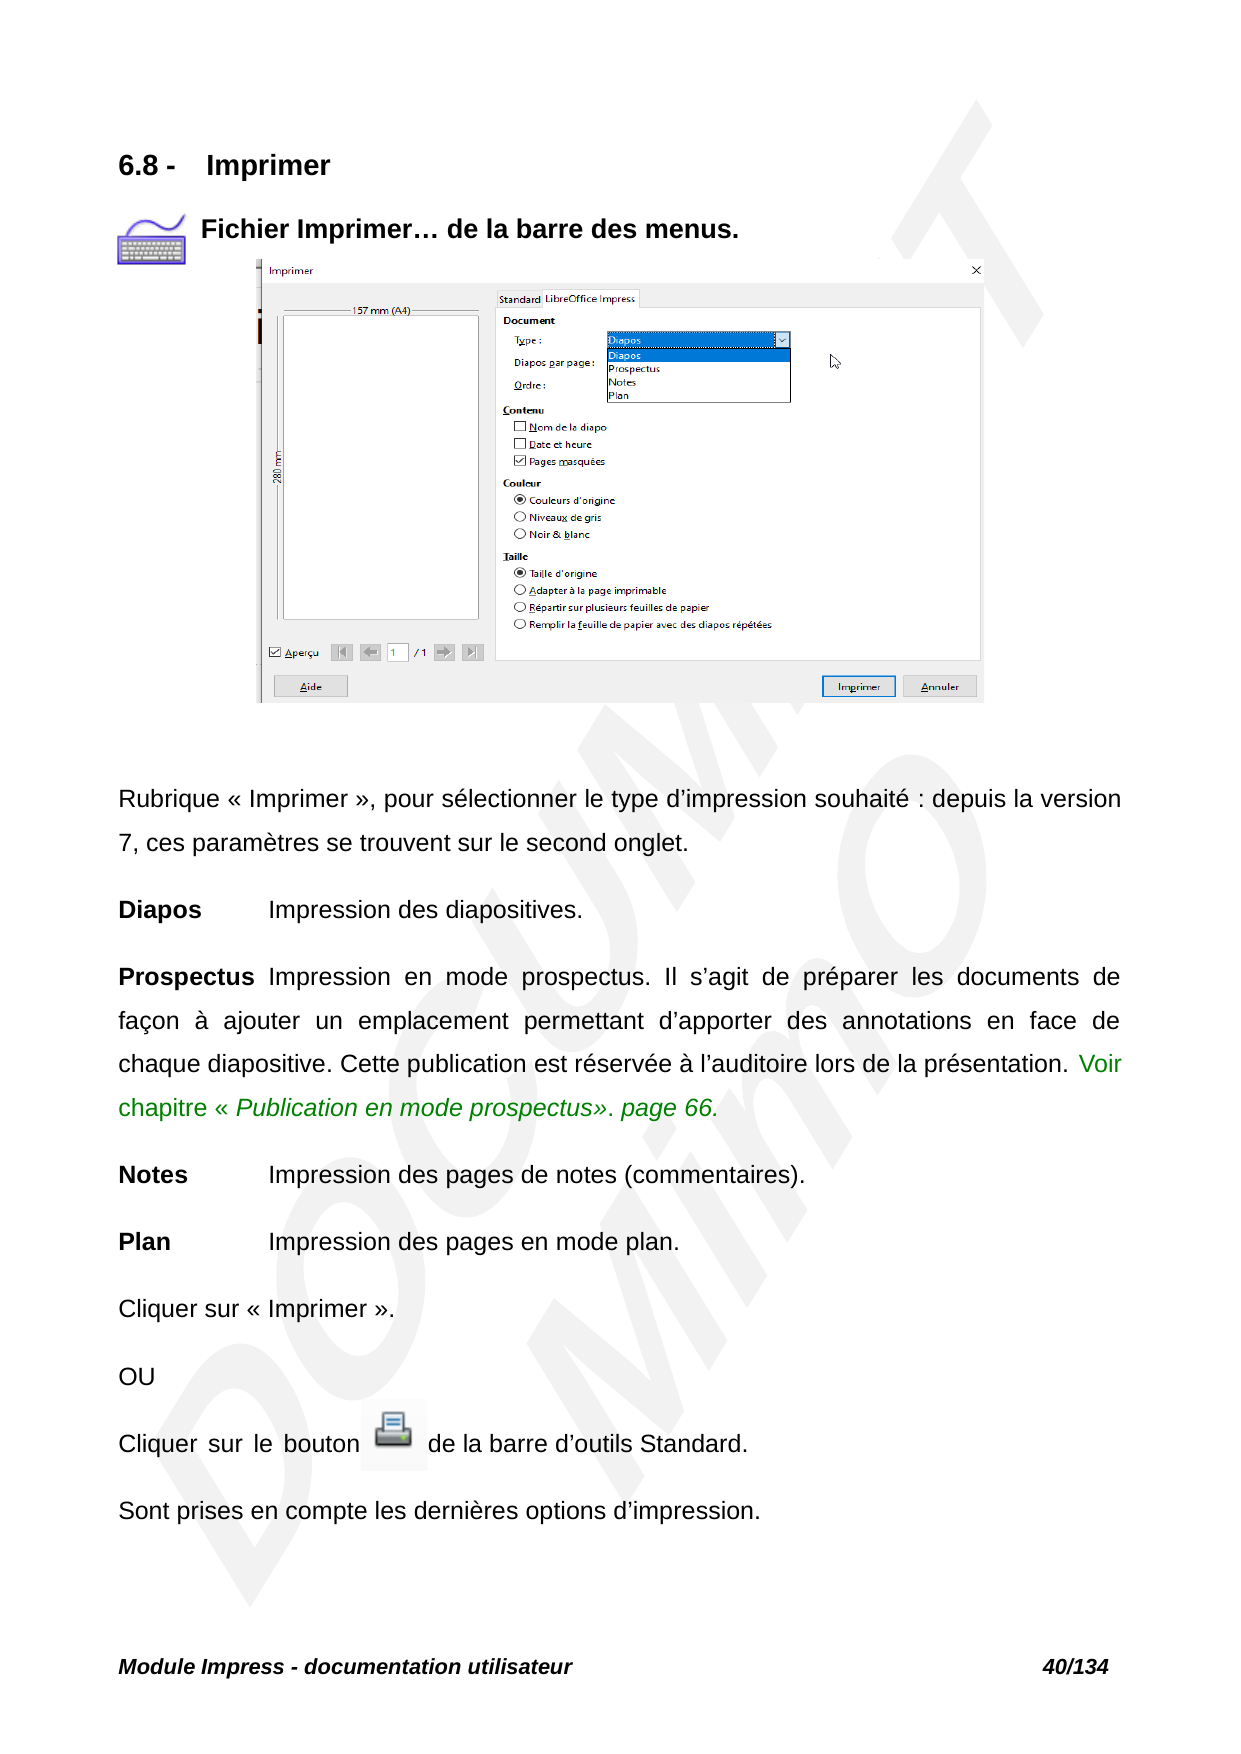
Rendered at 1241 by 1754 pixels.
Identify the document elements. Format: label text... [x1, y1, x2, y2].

text Diapos Impression des diapositives. [118, 895, 1122, 924]
subtitle Imprimer [118, 147, 1122, 181]
text Notes Impression des pages de notes (commentaires). [118, 1160, 1122, 1189]
text OU [118, 1361, 1122, 1390]
picture [113, 203, 189, 279]
text Sont prises en compte les dernières options d’impression. [118, 1496, 1122, 1525]
text Plan Impression des pages en mode plan. [118, 1227, 1122, 1256]
text Rubrique « Imprimer », pour sélectionner le type d’impression souhaité : depuis la version 7, ces paramètres se trouvent sur le second onglet. [118, 784, 1122, 857]
text Fichier Imprimer… de la barre des menus. [189, 213, 1122, 244]
text Prospectus Impression en mode prospectus. Il s’agit de préparer les documents de façon à ajouter un emplacement permettant d’apporter des annotations en face de chaque diapositive. Cette publication est réservée à l’auditoire lors de la présentation. Voir chapitre « Publication en mode prospectus». page 67. [118, 962, 1122, 1122]
text Cliquer sur le bouton [118, 1428, 360, 1458]
picture [360, 1399, 428, 1471]
text de la barre d’outils Standard. [428, 1428, 1122, 1458]
text Cliquer sur « Imprimer ». [118, 1294, 1122, 1323]
